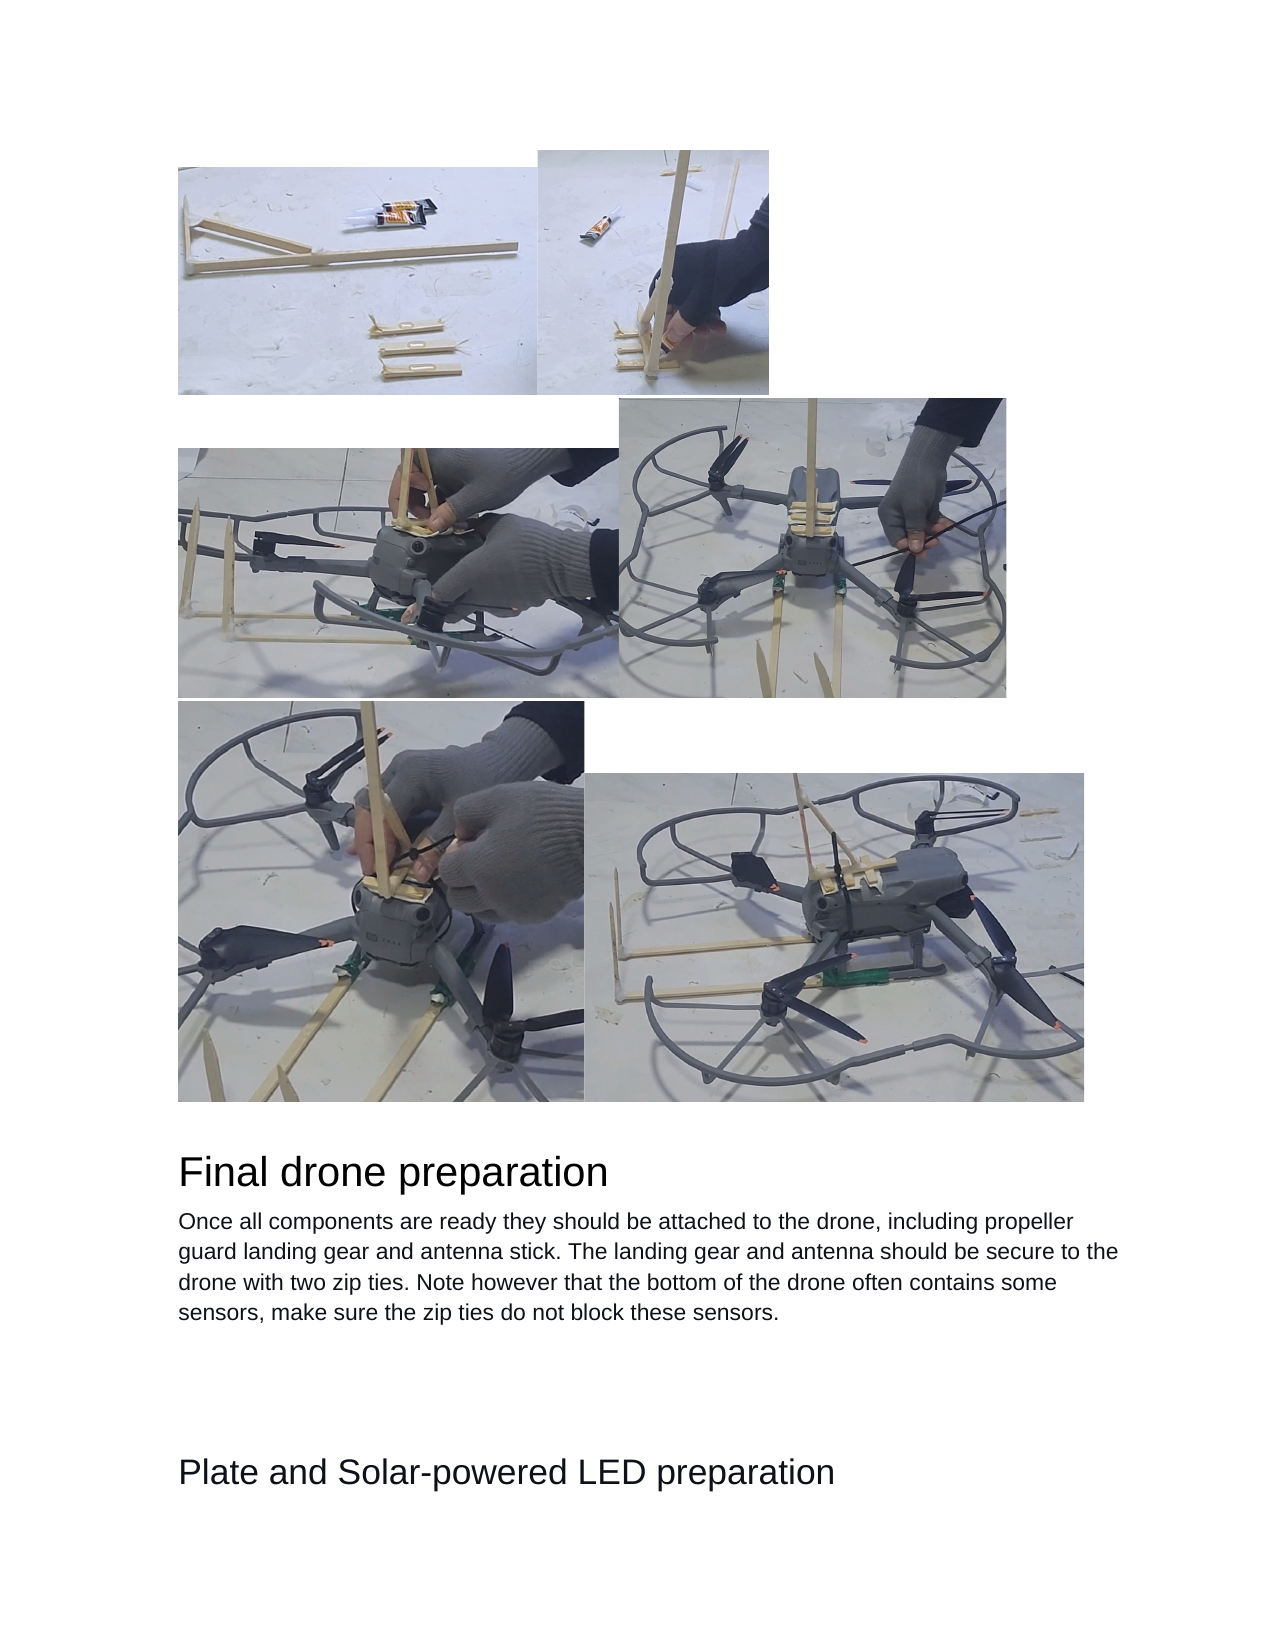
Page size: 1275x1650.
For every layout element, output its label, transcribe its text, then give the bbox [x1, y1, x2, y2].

subtitle Final drone preparation [178, 1148, 1125, 1196]
text Once all components are ready they should be attached to the drone, including propeller guard landing gear and antenna stick. The landing gear and antenna should be secure to the drone with two zip ties. Note however that the bottom of the drone often contains some sensors, make sure the zip ties do not block these sensors. [178, 1208, 1125, 1325]
subtitle Plate and Solar-powered LED preparation [178, 1451, 1125, 1492]
picture [178, 398, 1007, 698]
picture [178, 701, 1085, 1102]
picture [178, 150, 769, 395]
